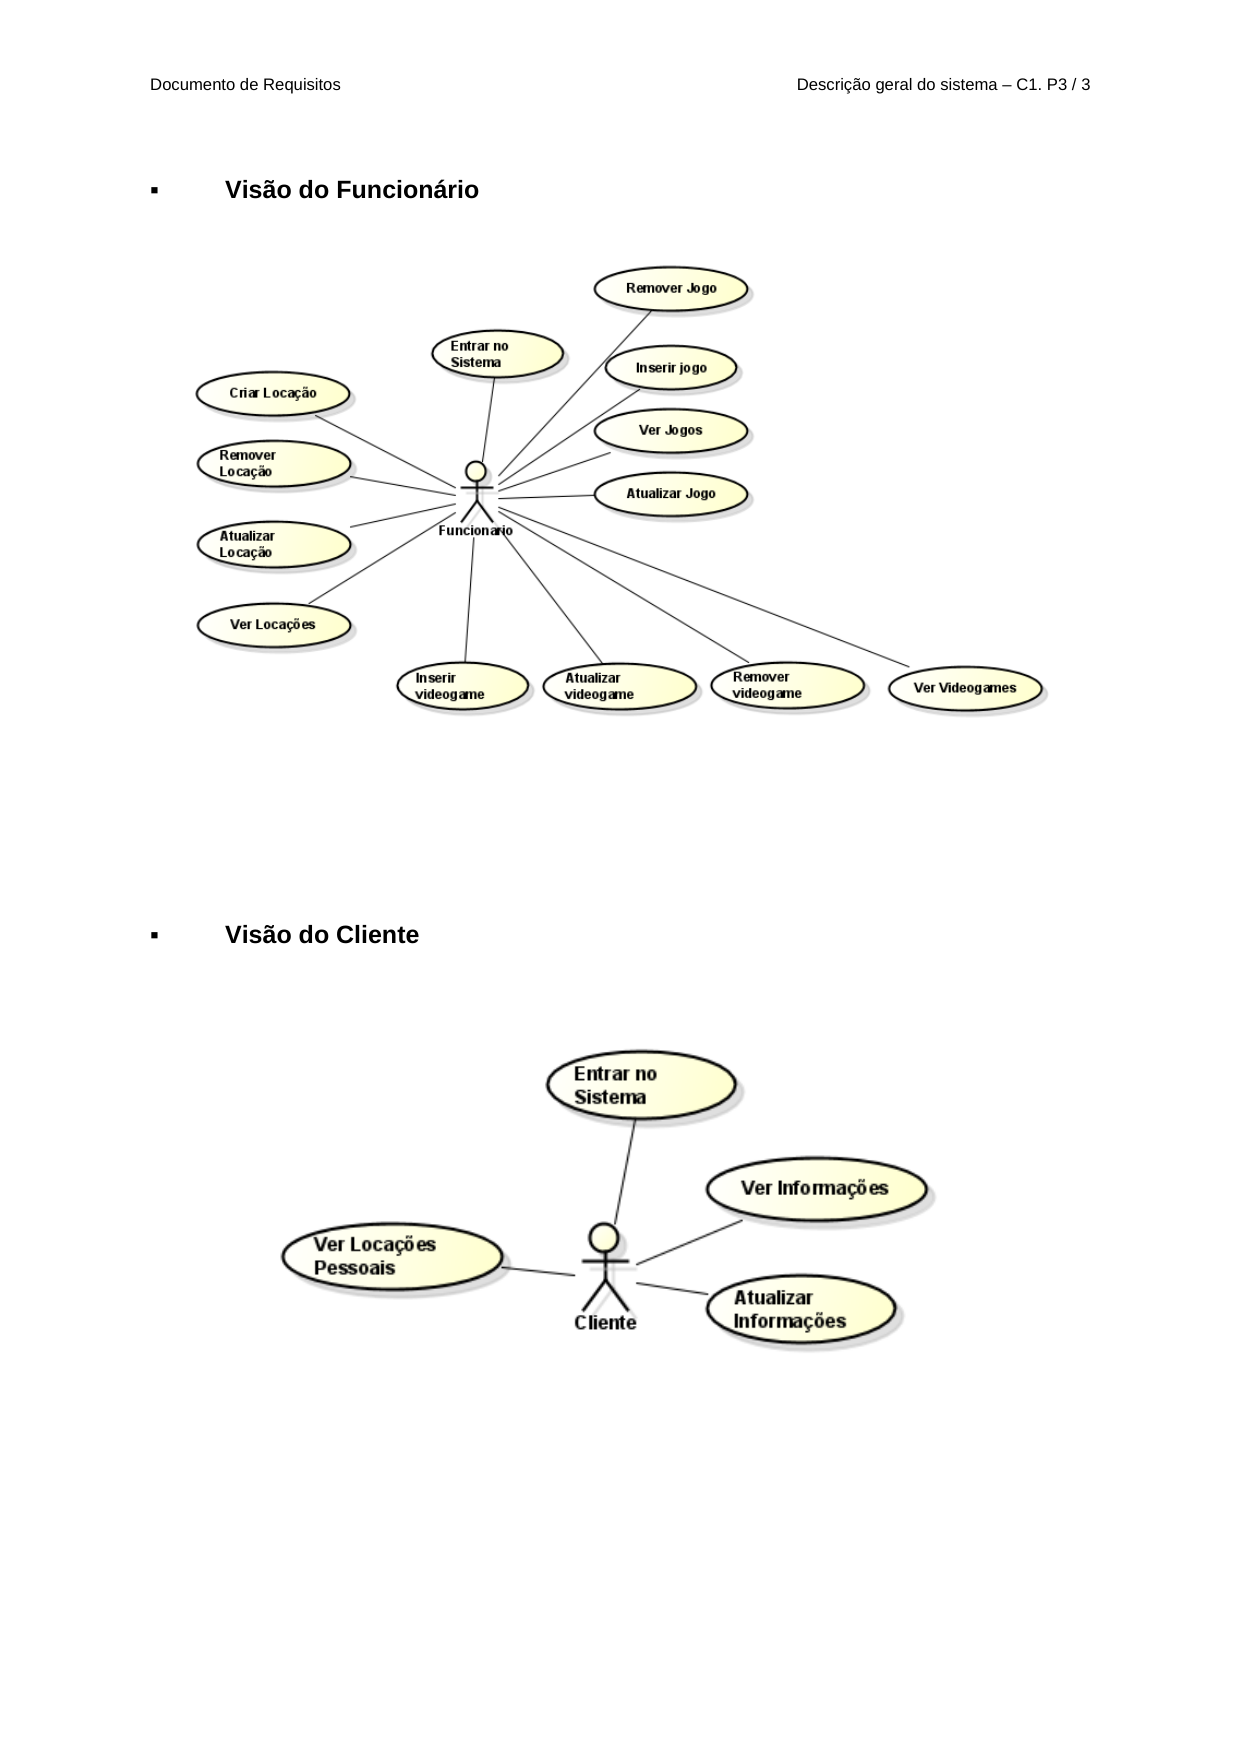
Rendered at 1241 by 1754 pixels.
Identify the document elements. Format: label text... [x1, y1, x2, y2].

picture [180, 248, 1060, 734]
subtitle Visão do Cliente [150, 920, 1090, 949]
picture [270, 993, 970, 1433]
subtitle Visão do Funcionário [150, 175, 1090, 204]
